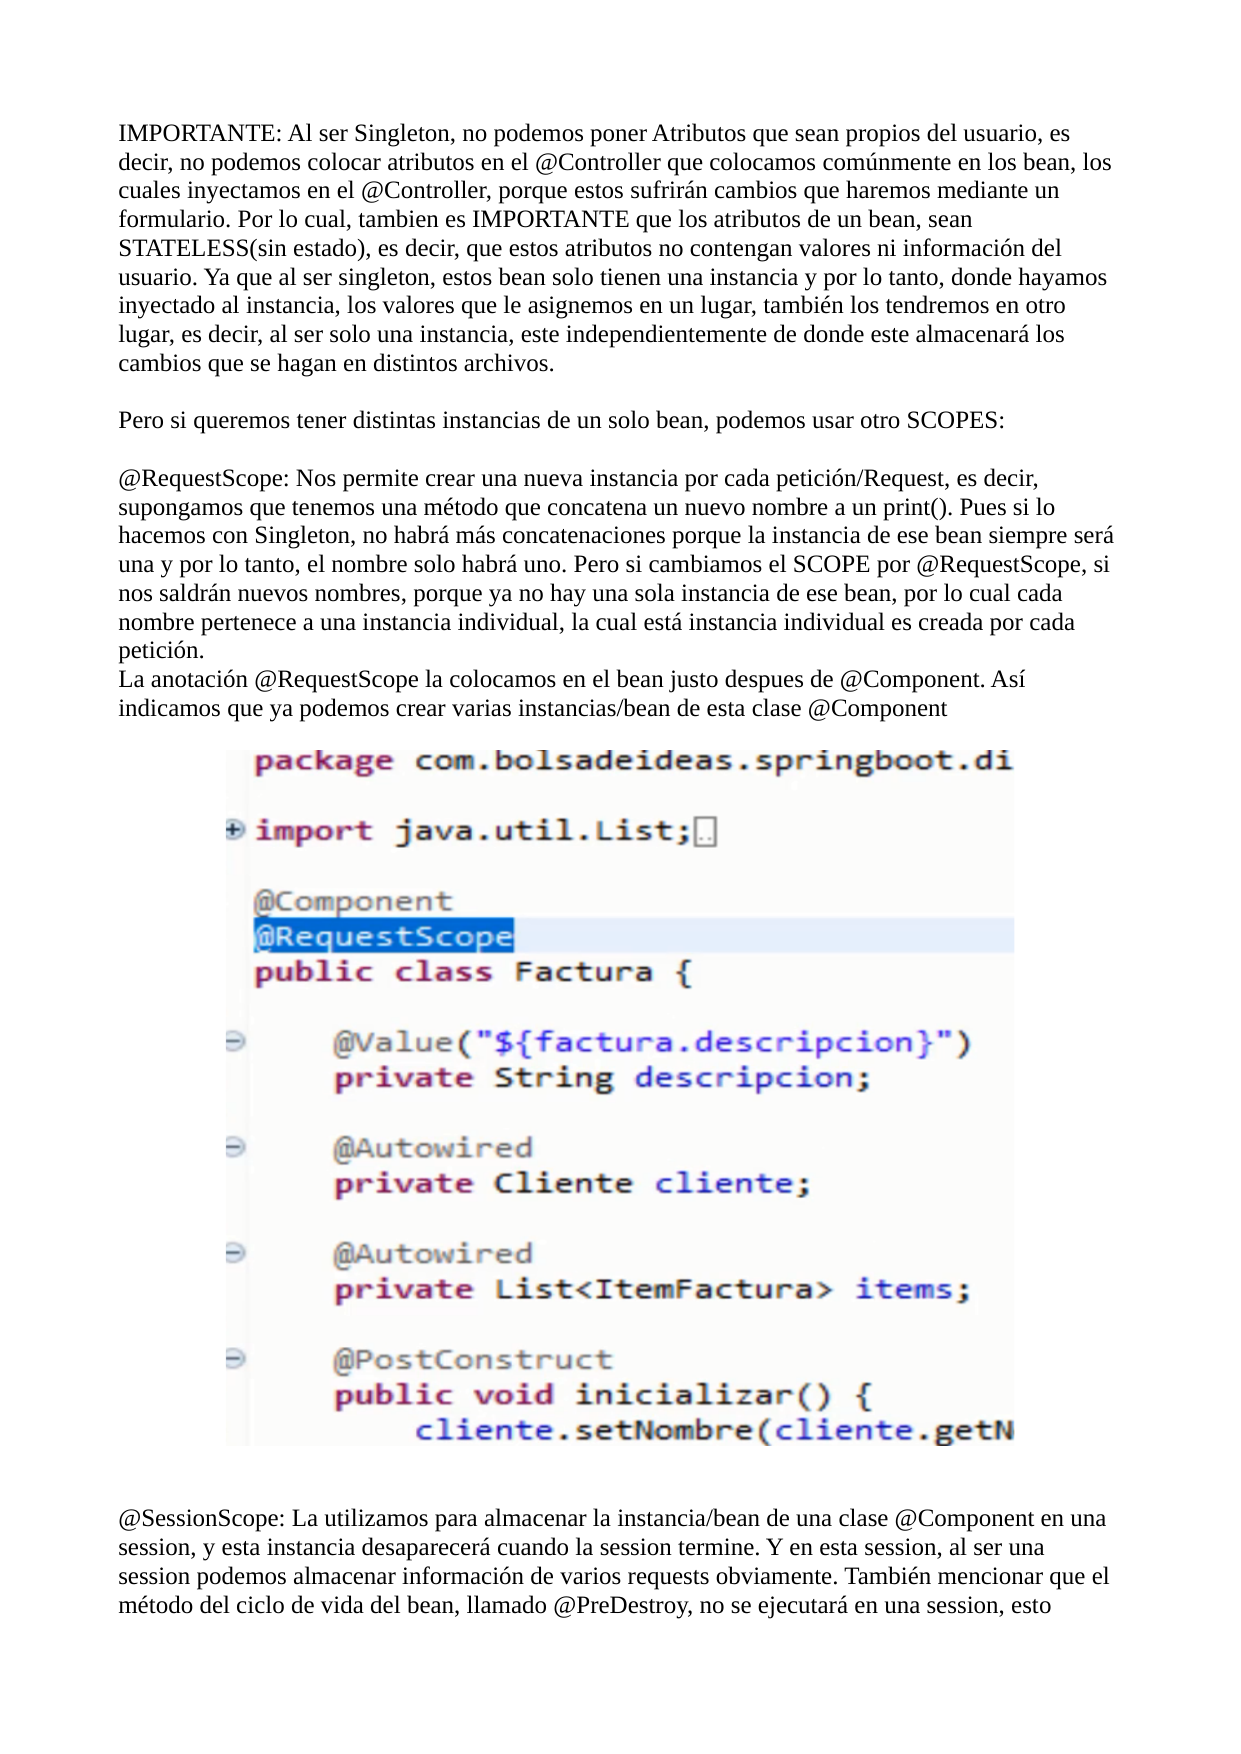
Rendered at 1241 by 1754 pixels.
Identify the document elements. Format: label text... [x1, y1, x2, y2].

text @RequestScope: Nos permite crear una nueva instancia por cada petición/Request, es decir, supongamos que tenemos una método que concatena un nuevo nombre a un print(). Pues si lo hacemos con Singleton, no habrá más concatenaciones porque la instancia de ese bean siempre será una y por lo tanto, el nombre solo habrá uno. Pero si cambiamos el SCOPE por @RequestScope, si nos saldrán nuevos nombres, porque ya no hay una sola instancia de ese bean, por lo cual cada nombre pertenece a una instancia individual, la cual está instancia individual es creada por cada petición. [118, 463, 1122, 664]
text Pero si queremos tener distintas instancias de un solo bean, podemos usar otro SCOPES: [118, 406, 1122, 434]
picture [225, 750, 1015, 1446]
text @SessionScope: La utilizamos para almacenar la instancia/bean de una clase @Component en una session, y esta instancia desaparecerá cuando la session termine. Y en esta session, al ser una session podemos almacenar información de varios requests obviamente. También mencionar que el método del ciclo de vida del bean, llamado @PreDestroy, no se ejecutará en una session, esto [118, 1503, 1122, 1618]
text La anotación @RequestScope la colocamos en el bean justo despues de @Component. Así indicamos que ya podemos crear varias instancias/bean de esta clase @Component [118, 664, 1122, 722]
text IMPORTANTE: Al ser Singleton, no podemos poner Atributos que sean propios del usuario, es decir, no podemos colocar atributos en el @Controller que colocamos comúnmente en los bean, los cuales inyectamos en el @Controller, porque estos sufrirán cambios que haremos mediante un formulario. Por lo cual, tambien es IMPORTANTE que los atributos de un bean, sean STATELESS(sin estado), es decir, que estos atributos no contengan valores ni información del usuario. Ya que al ser singleton, estos bean solo tienen una instancia y por lo tanto, donde hayamos inyectado al instancia, los valores que le asignemos en un lugar, también los tendremos en otro lugar, es decir, al ser solo una instancia, este independientemente de donde este almacenará los cambios que se hagan en distintos archivos. [118, 118, 1122, 377]
